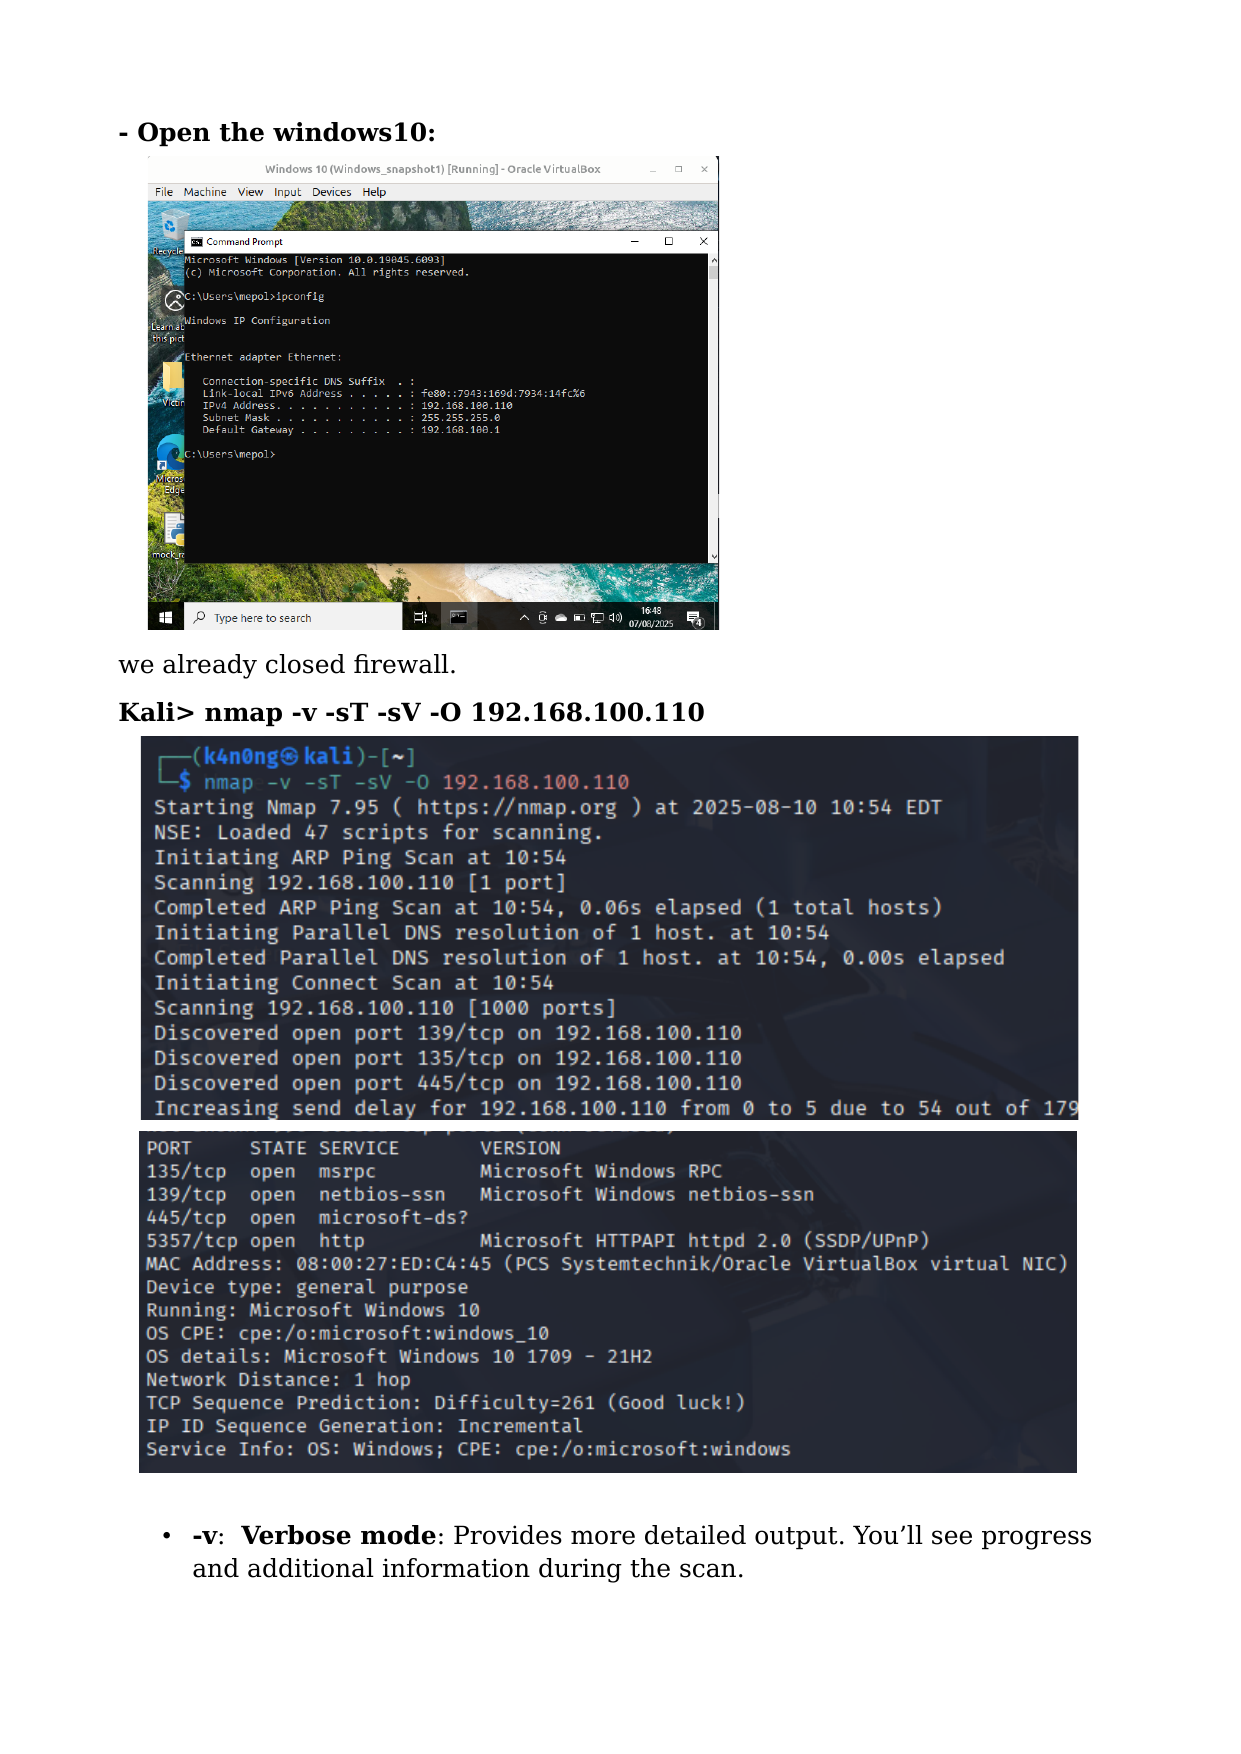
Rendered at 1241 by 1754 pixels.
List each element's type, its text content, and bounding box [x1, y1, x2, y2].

picture [140, 736, 1079, 1120]
text we already closed firewall. [118, 650, 1122, 679]
text - Open the windows10: [118, 118, 1122, 147]
text Kali> nmap -v -sT -sV -O 192.168.100.110 [118, 698, 1122, 727]
picture [139, 1131, 1077, 1473]
picture [147, 156, 720, 630]
list -v: Verbose mode: Provides more detailed output. You’ll see progress and additional information during the scan. [162, 1521, 1122, 1583]
